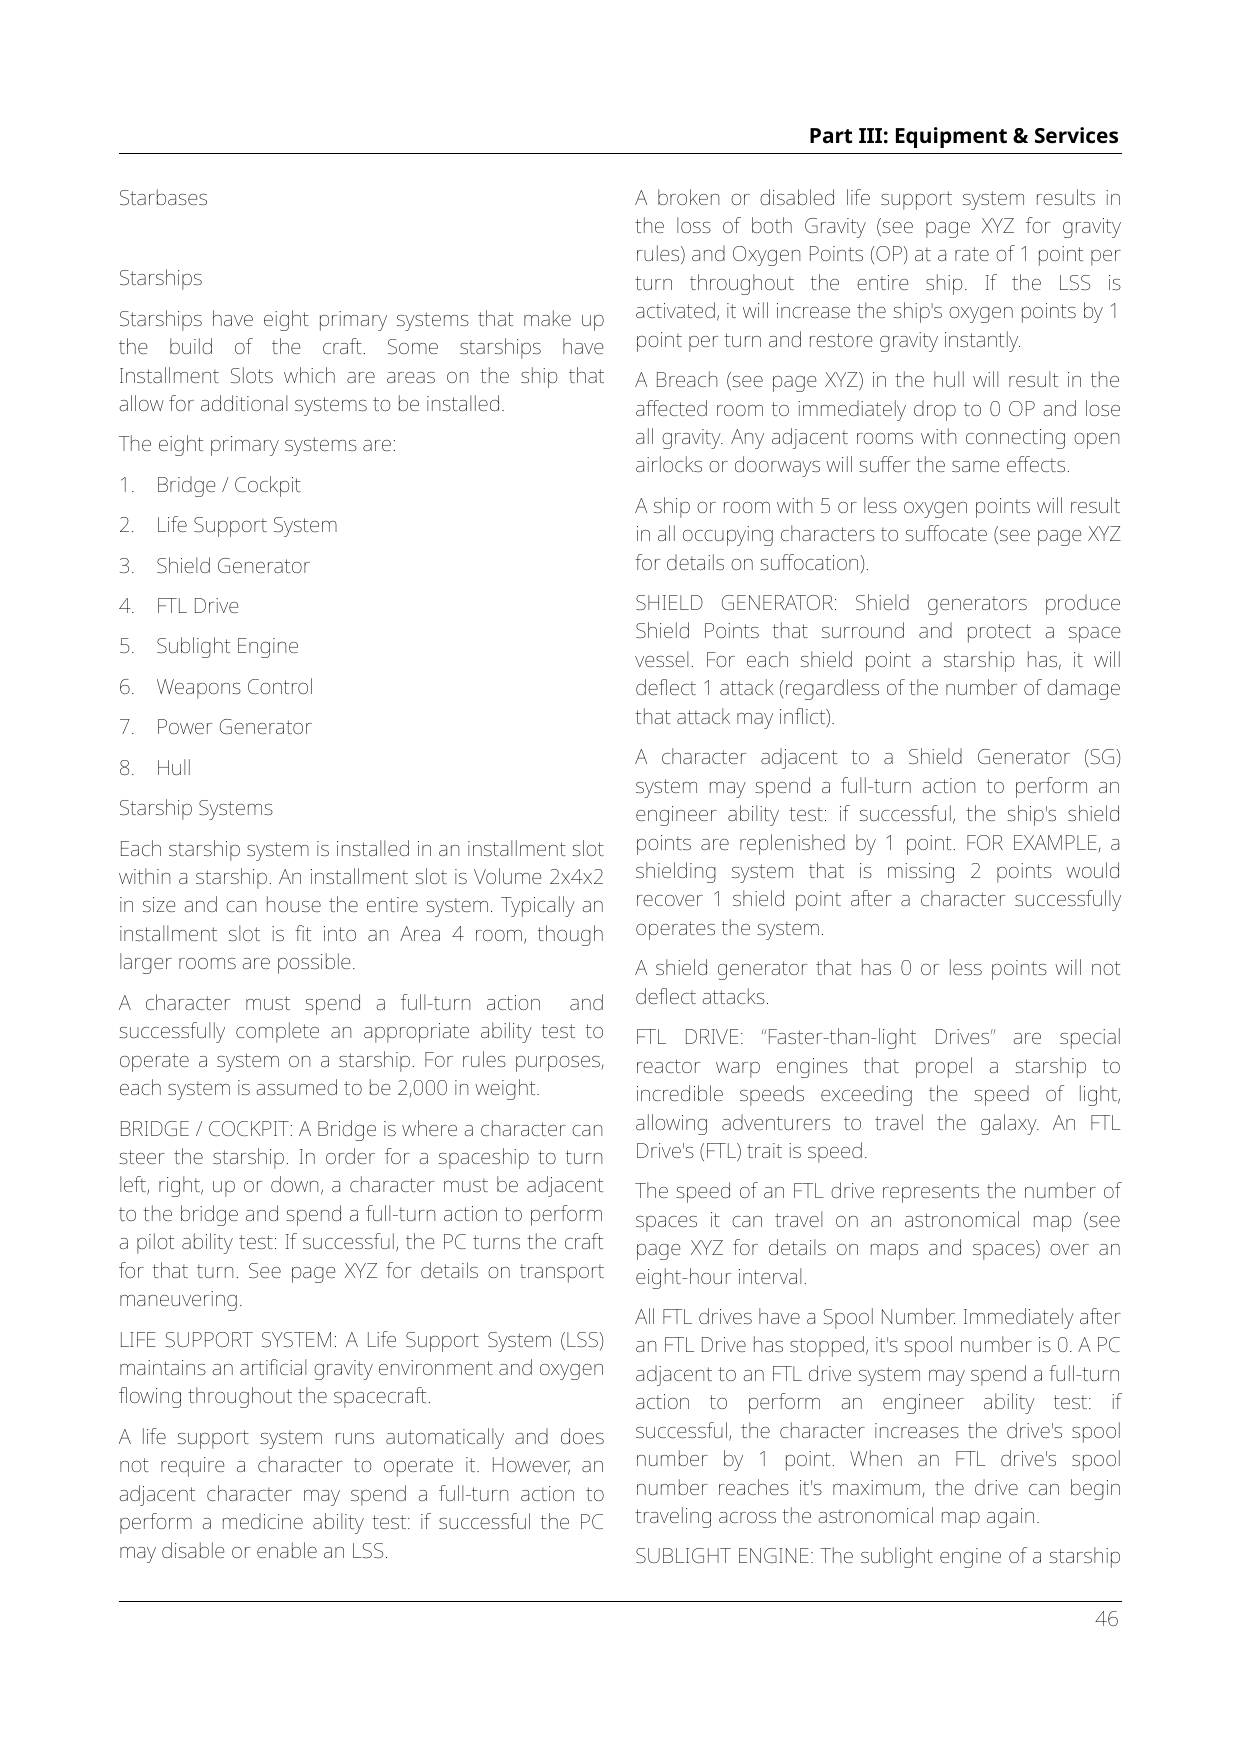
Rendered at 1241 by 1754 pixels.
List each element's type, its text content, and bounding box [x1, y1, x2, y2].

list Weapons Control [118, 672, 605, 701]
text The eight primary systems are: [118, 429, 605, 458]
text A character adjacent to a Shield Generator (SG) system may spend a full-turn action to perform an engineer ability test: if successful, the ship's shield points are replenished by 1 point. FOR EXAMPLE, a shielding system that is missing 2 points would recover 1 shield point after a character successfully operates the system. [635, 742, 1122, 941]
list Bridge / Cockpit [118, 470, 605, 498]
text Each starship system is installed in an installment slot within a starship. An installment slot is Volume 2x4x2 in size and can house the entire system. Typically an installment slot is fit into an Area 4 room, though larger rooms are possible. [118, 834, 605, 976]
text SHIELD GENERATOR: Shield generators produce Shield Points that surround and protect a space vessel. For each shield point a starship has, it will deflect 1 attack (regardless of the number of damage that attack may inflict). [635, 588, 1122, 730]
text All FTL drives have a Spool Number. Immediately after an FTL Drive has stopped, it's spool number is 0. A PC adjacent to an FTL drive system may spend a full-turn action to perform an engineer ability test: if successful, the character increases the drive's spool number by 1 point. When an FTL drive's spool number reaches it's maximum, the drive can begin traveling across the astronomical map again. [635, 1302, 1122, 1530]
text A life support system runs automatically and does not require a character to operate it. However, an adjacent character may spend a full-turn action to perform a medicine ability test: if successful the PC may disable or enable an LSS. [118, 1422, 605, 1564]
text A broken or disabled life support system results in the loss of both Gravity (see page XYZ for gravity rules) and Oxygen Points (OP) at a rate of 1 point per turn throughout the entire ship. If the LSS is activated, it will increase the ship's oxygen points by 1 point per turn and restore gravity instantly. [635, 183, 1122, 353]
text SUBLIGHT ENGINE: The sublight engine of a starship [635, 1542, 1122, 1570]
text The speed of an FTL drive represents the number of spaces it can travel on an astronomical map (see page XYZ for details on maps and spaces) over an eight-hour interval. [635, 1176, 1122, 1290]
list Power Generator [118, 712, 605, 741]
text A shield generator that has 0 or less points will not deflect attacks. [635, 953, 1122, 1010]
list Hull [118, 753, 605, 781]
text Starships have eight primary systems that make up the build of the craft. Some starships have Installment Slots which are areas on the ship that allow for additional systems to be installed. [118, 304, 605, 418]
list Shield Generator [118, 551, 605, 579]
list Sublight Engine [118, 632, 605, 660]
text LIFE SUPPORT SYSTEM: A Life Support System (LSS) maintains an artificial gravity environment and oxygen flowing throughout the spacecraft. [118, 1325, 605, 1410]
text FTL DRIVE: “Faster-than-light Drives” are special reactor warp engines that propel a starship to incredible speeds exceeding the speed of light, allowing adventurers to travel the galaxy. An FTL Drive's (FTL) trait is speed. [635, 1022, 1122, 1164]
text Starship Systems [118, 793, 605, 822]
text Starbases [118, 183, 605, 211]
list Life Support System [118, 510, 605, 539]
text Starships [118, 263, 605, 292]
text BRIDGE / COCKPIT: A Bridge is where a character can steer the starship. In order for a spaceship to turn left, right, up or down, a character must be adjacent to the bridge and spend a full-turn action to perform a pilot ability test: If successful, the PC turns the craft for that turn. See page XYZ for details on transport maneuvering. [118, 1114, 605, 1313]
list FTL Drive [118, 591, 605, 620]
text A ship or room with 5 or less oxygen points will result in all occupying characters to suffocate (see page XYZ for details on suffocation). [635, 491, 1122, 576]
text A Breach (see page XYZ) in the hull will result in the affected room to immediately drop to 0 OP and lose all gravity. Any adjacent rooms with connecting open airlocks or doorways will suffer the same effects. [635, 365, 1122, 479]
text A character must spend a full-turn action and successfully complete an appropriate ability test to operate a system on a starship. For rules purposes, each system is assumed to be 2,000 in weight. [118, 988, 605, 1102]
